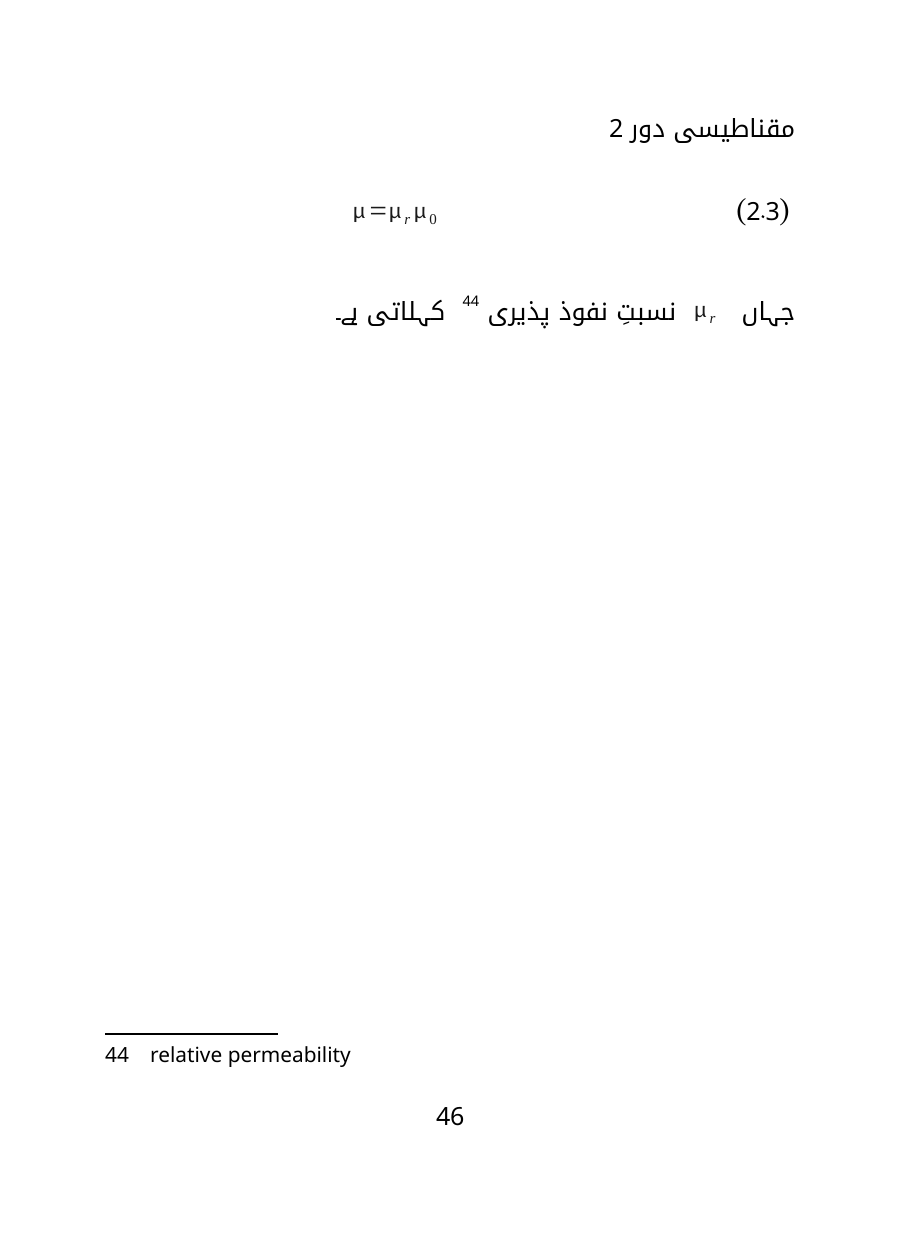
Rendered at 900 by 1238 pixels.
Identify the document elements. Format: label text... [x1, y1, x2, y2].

table_header (2.3) [675, 183, 795, 254]
table_header [105, 183, 675, 254]
text جہاں نسبتِ نفوذ پذیری کہلاتی ہے۔ [105, 288, 795, 335]
text relative permeability [105, 1040, 795, 1068]
